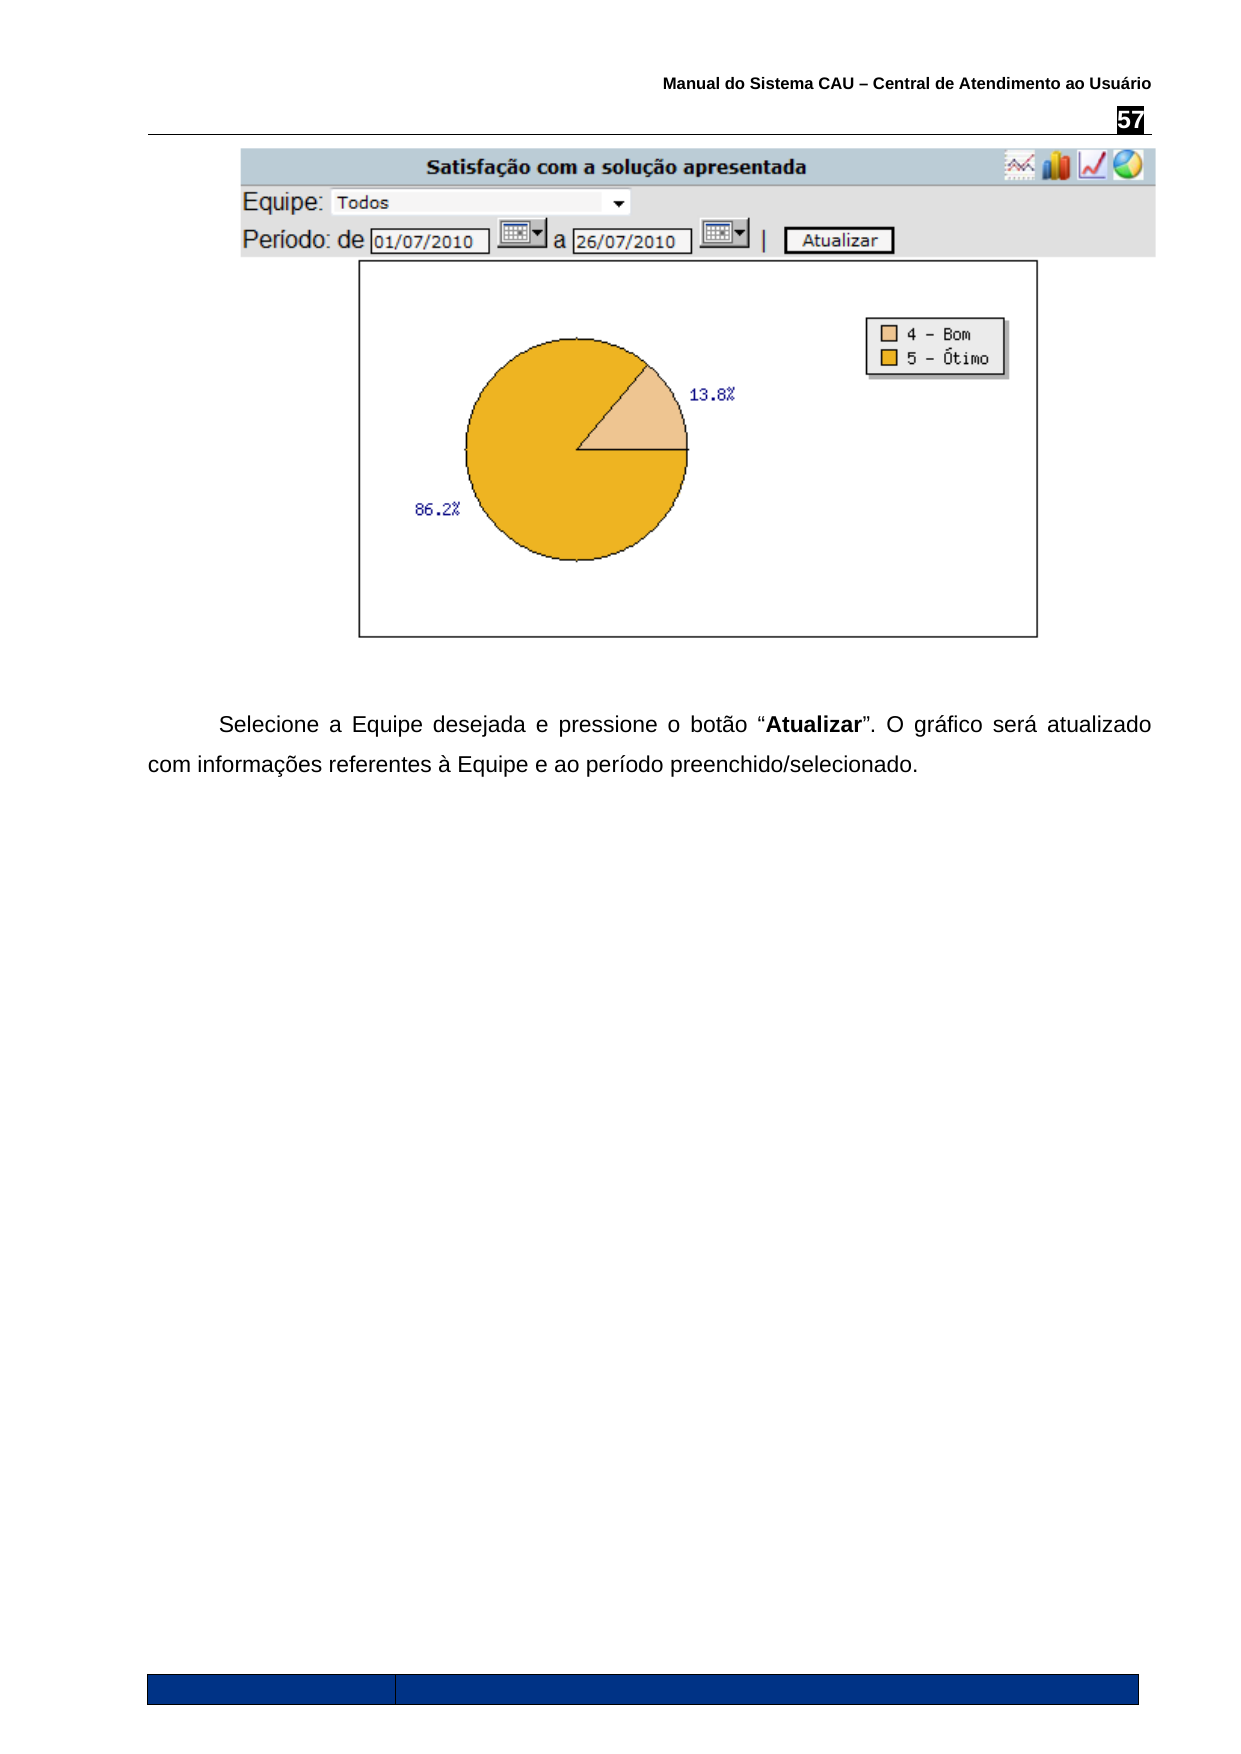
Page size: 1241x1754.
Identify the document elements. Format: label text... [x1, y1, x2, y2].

picture [235, 144, 1174, 650]
text Selecione a Equipe desejada e pressione o botão “Atualizar”. O gráfico será atualizado com informações referentes à Equipe e ao período preenchido/selecionado. [148, 711, 1152, 777]
